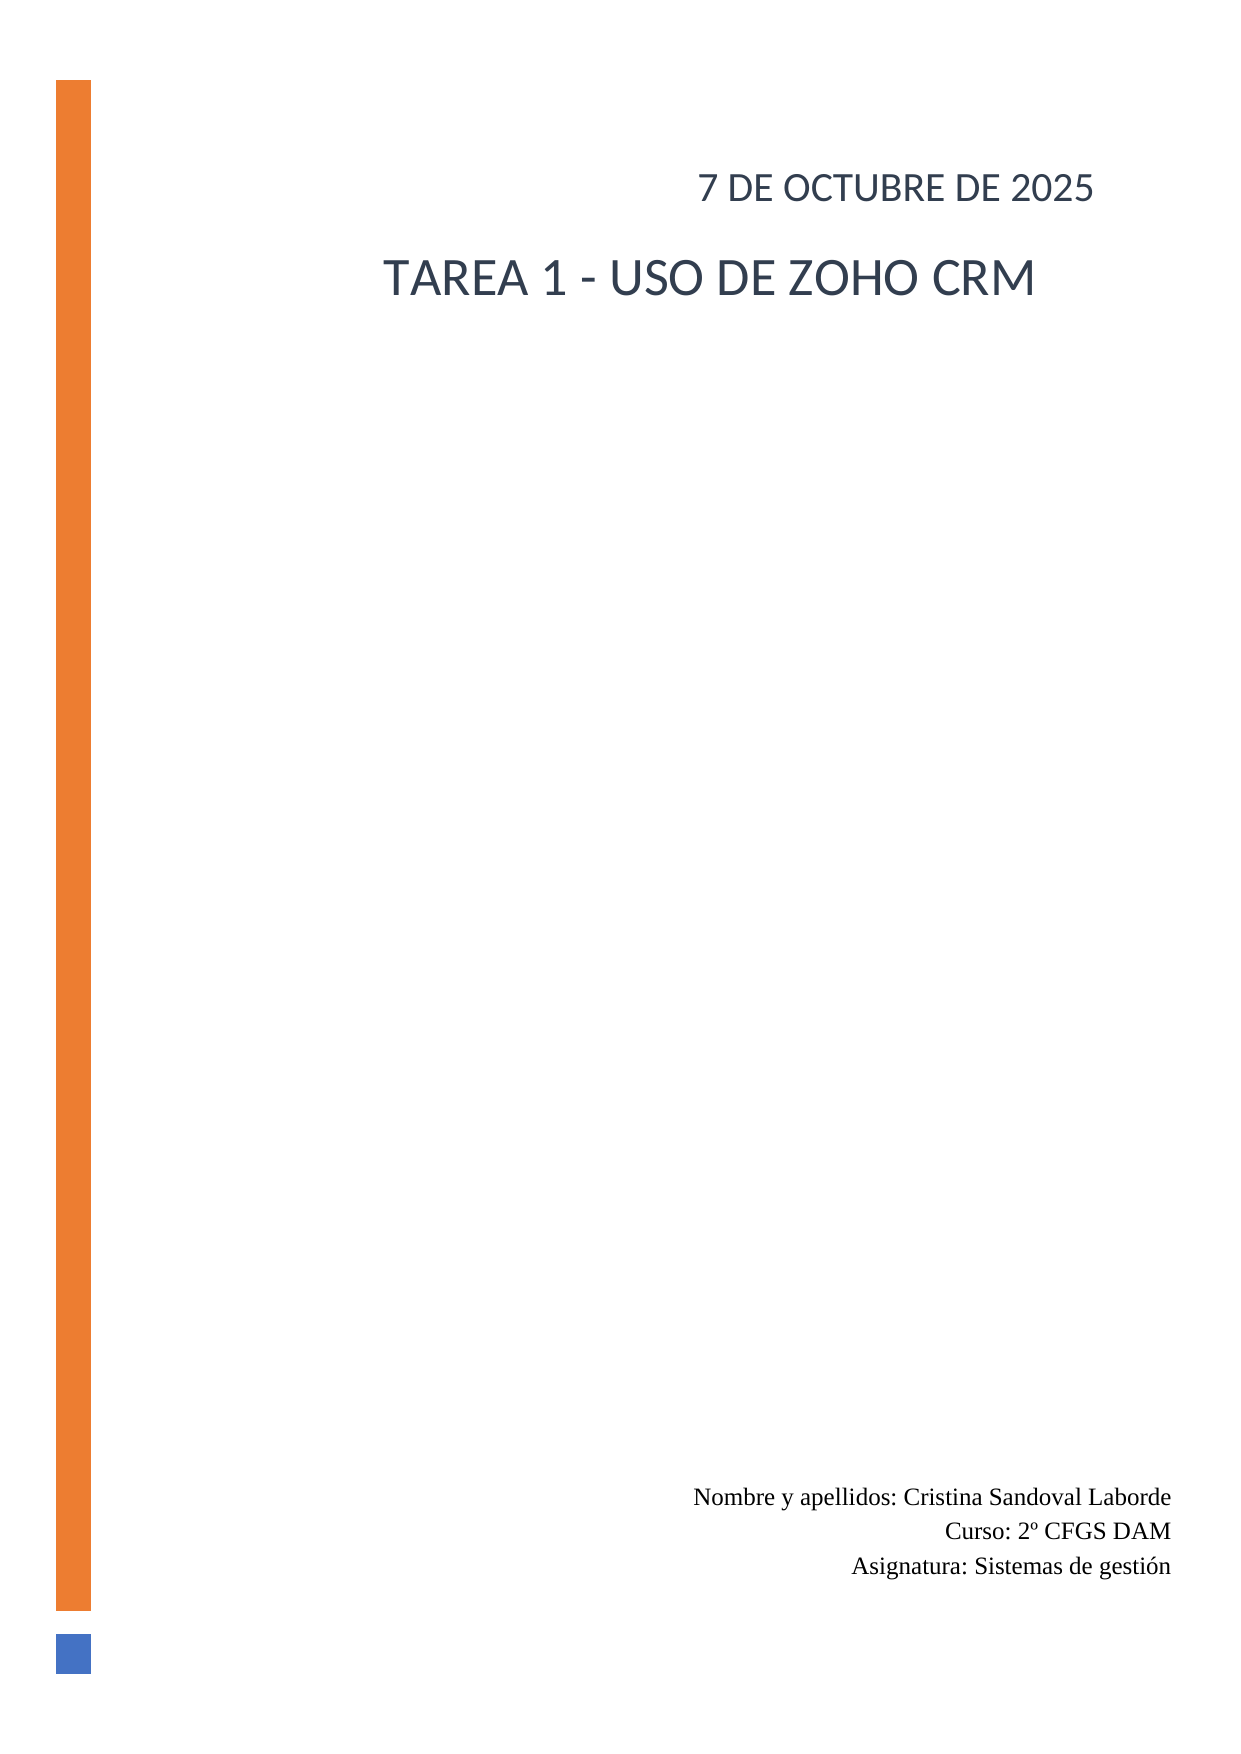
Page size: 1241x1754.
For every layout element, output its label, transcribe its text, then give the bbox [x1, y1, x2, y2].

text TAREA 1 - Uso de Zoho CRM [93, 242, 1037, 308]
text 7 de octubre de 2025 [186, 161, 1095, 211]
